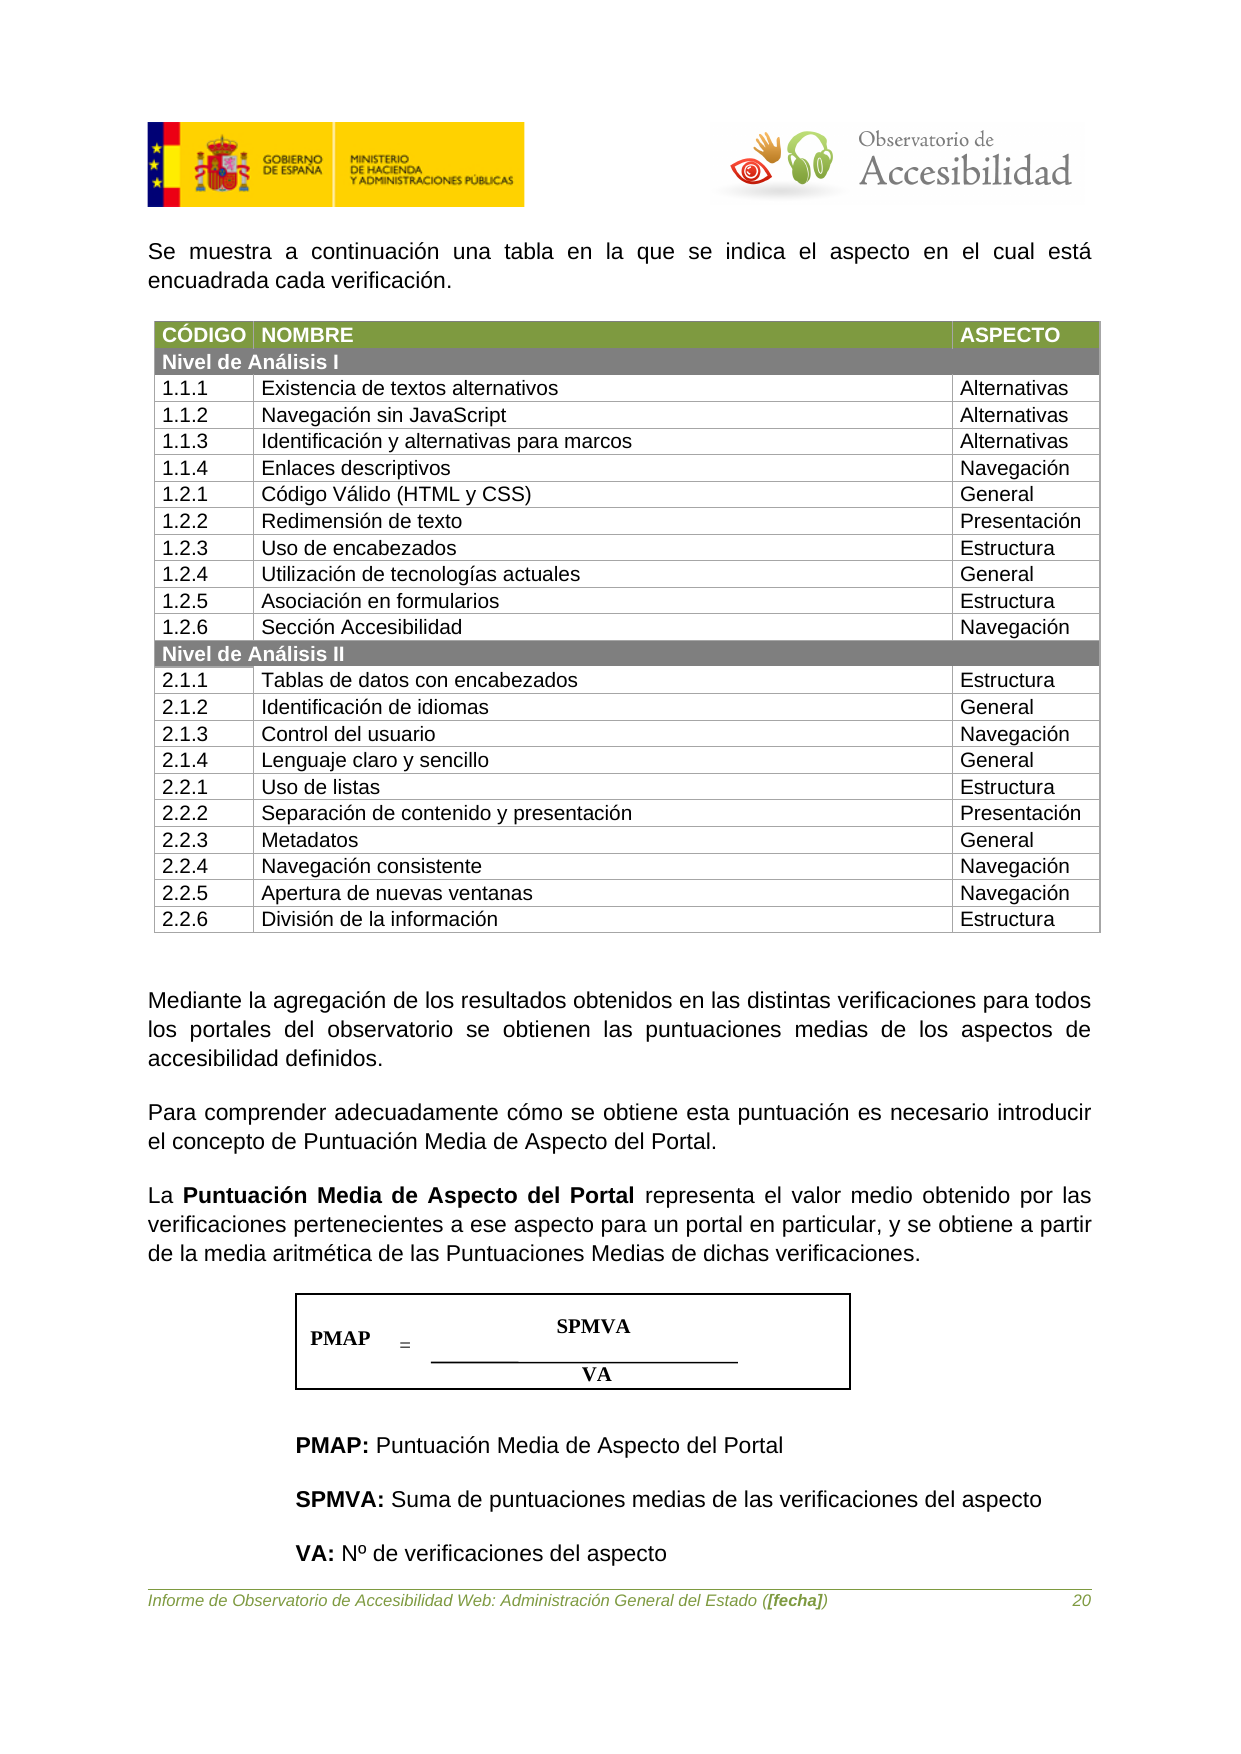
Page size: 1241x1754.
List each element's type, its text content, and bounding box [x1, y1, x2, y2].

table_cell Estructura [953, 774, 1099, 799]
table_cell 1.2.3 [155, 535, 253, 560]
text Mediante la agregación de los resultados obtenidos en las distintas verificaciones para todos los portales del observatorio se obtienen las puntuaciones medias de los aspectos de accesibilidad definidos. [148, 987, 1092, 1071]
text Se muestra a continuación una tabla en la que se indica el aspecto en el cual está encuadrada cada verificación. [148, 238, 1092, 293]
table_cell Utilización de tecnologías actuales [254, 561, 952, 587]
table_cell Estructura [953, 588, 1099, 613]
text PMAP: Puntuación Media de Aspecto del Portal [295, 1432, 1092, 1459]
table_cell Uso de encabezados [254, 535, 952, 560]
table_cell General [953, 827, 1099, 852]
table_cell Separación de contenido y presentación [254, 800, 952, 826]
table_cell División de la información [254, 907, 952, 932]
table_cell Redimensión de texto [254, 508, 952, 534]
table_cell 2.2.6 [155, 907, 253, 932]
table_cell Lenguaje claro y sencillo [254, 747, 952, 773]
table_cell Alternativas [953, 375, 1099, 401]
table_header NOMBRE [254, 322, 952, 348]
table_cell General [953, 694, 1099, 719]
table_cell 2.2.4 [155, 854, 253, 879]
table_cell Navegación sin JavaScript [254, 402, 952, 427]
table_cell 2.2.2 [155, 800, 253, 826]
table_cell Identificación de idiomas [254, 694, 952, 719]
table_cell 1.1.4 [155, 455, 253, 481]
table_cell 1.2.1 [155, 482, 253, 507]
table_cell General [953, 747, 1099, 773]
text VA: Nº de verificaciones del aspecto [295, 1540, 1092, 1567]
table_cell Metadatos [254, 827, 952, 852]
table_cell 2.1.2 [155, 694, 253, 719]
table_cell 1.1.1 [155, 375, 253, 401]
table_header CÓDIGO [155, 322, 253, 348]
table_cell 1.2.5 [155, 588, 253, 613]
text SPMVA: Suma de puntuaciones medias de las verificaciones del aspecto [295, 1486, 1092, 1513]
table_cell 1.2.4 [155, 561, 253, 587]
table_cell 1.1.3 [155, 429, 253, 454]
table_cell Navegación [953, 721, 1099, 746]
table_cell 1.2.6 [155, 614, 253, 640]
table_cell 2.2.1 [155, 774, 253, 799]
table_cell Navegación [953, 880, 1099, 906]
table_cell Enlaces descriptivos [254, 455, 952, 481]
table_cell Alternativas [953, 402, 1099, 427]
table_cell Navegación [953, 854, 1099, 879]
table_cell Apertura de nuevas ventanas [254, 880, 952, 906]
table_cell General [953, 561, 1099, 587]
table_cell Estructura [953, 535, 1099, 560]
table_cell Navegación consistente [254, 854, 952, 879]
table_cell 2.1.4 [155, 747, 253, 773]
table_cell Navegación [953, 455, 1099, 481]
table_cell 1.1.2 [155, 402, 253, 427]
picture [710, 122, 1086, 205]
table_cell 2.2.5 [155, 880, 253, 906]
table_cell General [953, 482, 1099, 507]
table_cell Asociación en formularios [254, 588, 952, 613]
table_cell 1.2.2 [155, 508, 253, 534]
table_cell Navegación [953, 614, 1099, 640]
table_cell 2.1.3 [155, 721, 253, 746]
table_cell Control del usuario [254, 721, 952, 746]
table_cell Estructura [953, 907, 1099, 932]
table_header ASPECTO [953, 322, 1099, 348]
table_cell Presentación [953, 508, 1099, 534]
picture [147, 122, 525, 207]
text Para comprender adecuadamente cómo se obtiene esta puntuación es necesario introducir el concepto de Puntuación Media de Aspecto del Portal. [148, 1099, 1092, 1154]
table_cell Nivel de Análisis I [155, 349, 1099, 374]
table_cell Sección Accesibilidad [254, 614, 952, 640]
table_cell Uso de listas [254, 774, 952, 799]
table_cell Nivel de Análisis II [155, 641, 1099, 666]
table_cell Tablas de datos con encabezados [254, 666, 952, 693]
table_cell Código Válido (HTML y CSS) [254, 482, 952, 507]
table_cell 2.2.3 [155, 827, 253, 852]
table_cell Identificación y alternativas para marcos [254, 429, 952, 454]
table_cell Alternativas [953, 429, 1099, 454]
text La Puntuación Media de Aspecto del Portal representa el valor medio obtenido por las verificaciones pertenecientes a ese aspecto para un portal en particular, y se obtiene a partir de la media aritmética de las Puntuaciones Medias de dichas verificaciones. [148, 1182, 1092, 1266]
table_cell 2.1.1 [155, 668, 253, 693]
table_cell Presentación [953, 800, 1099, 826]
table_cell Existencia de textos alternativos [254, 375, 952, 401]
table_cell Estructura [953, 666, 1099, 693]
